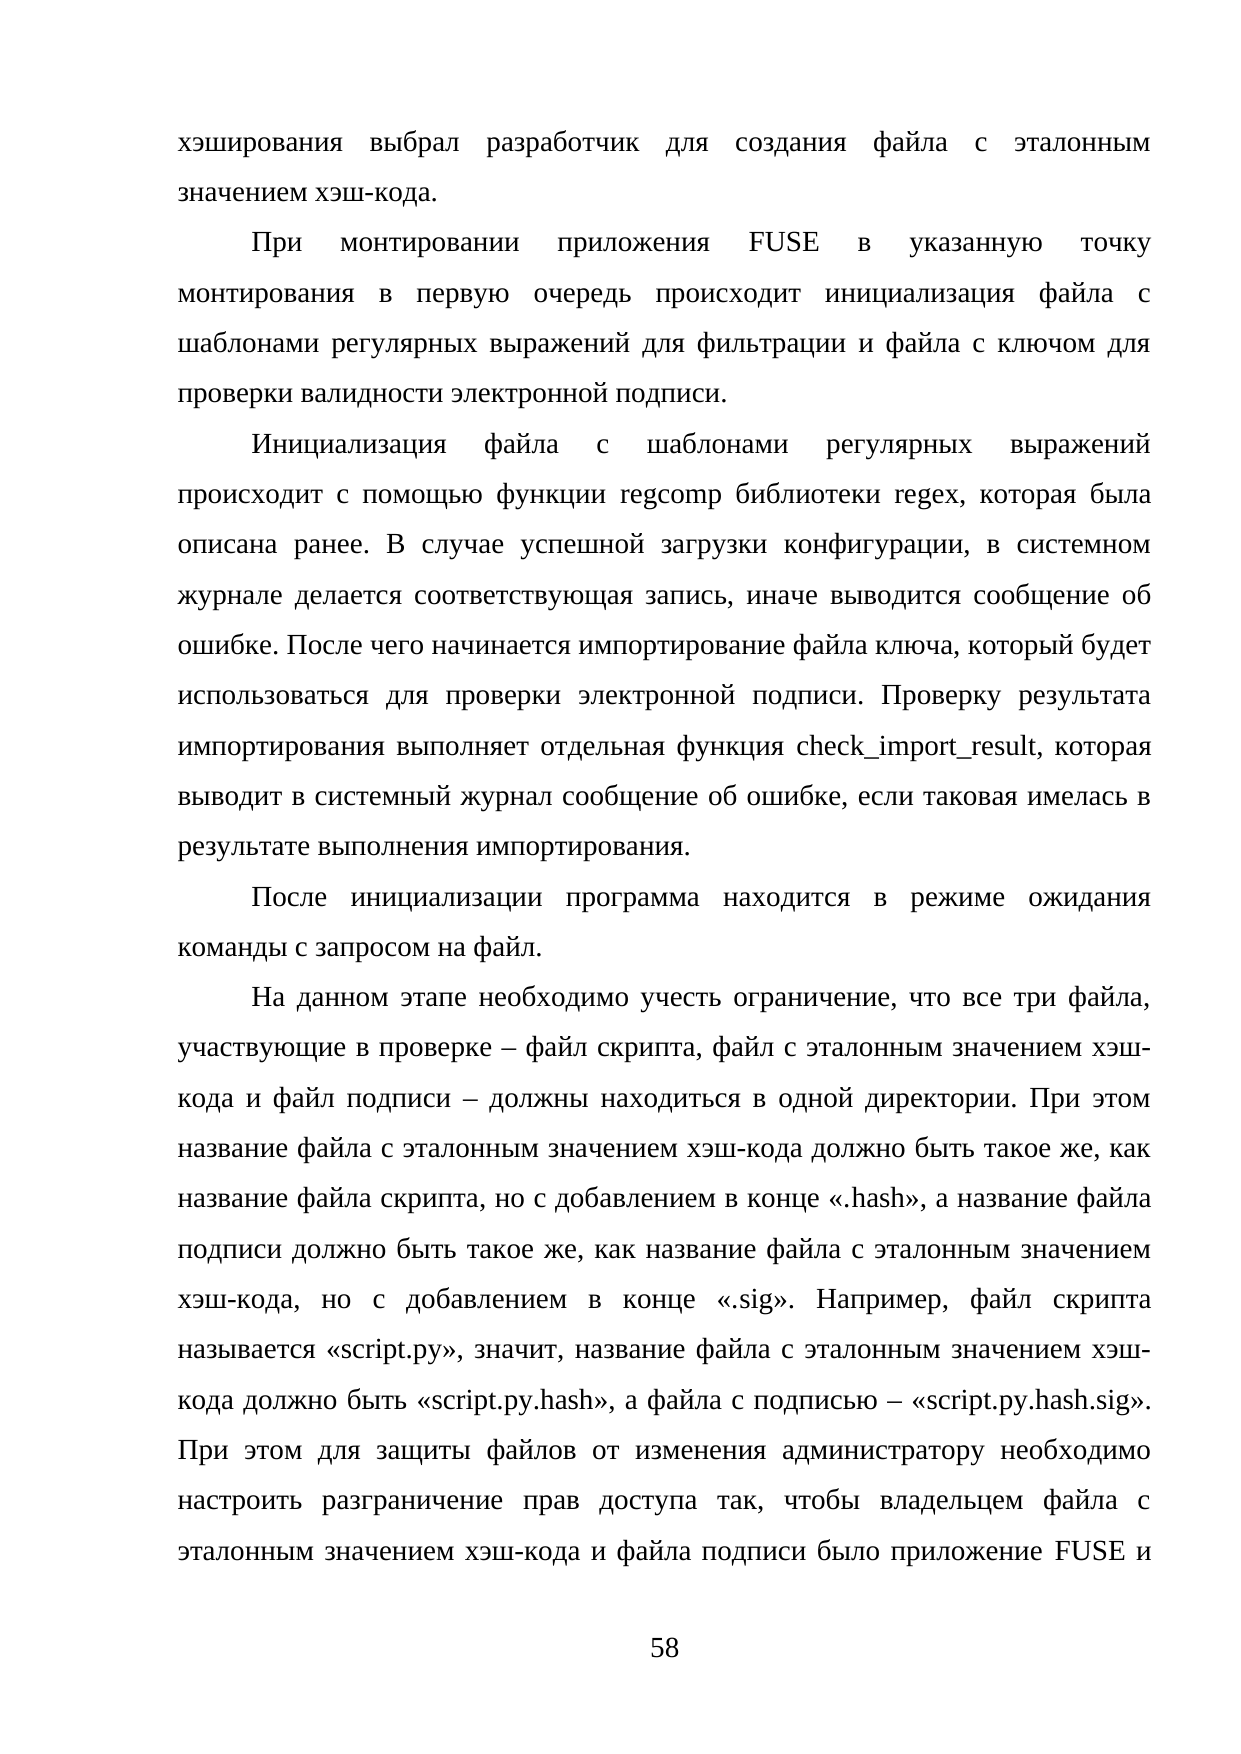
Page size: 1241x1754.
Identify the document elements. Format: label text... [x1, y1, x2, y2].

text На данном этапе необходимо учесть ограничение, что все три файла, участвующие в проверке – файл скрипта, файл с эталонным значением хэш-кода и файл подписи – должны находиться в одной директории. При этом название файла с эталонным значением хэш-кода должно быть такое же, как название файла скрипта, но с добавлением в конце «.hash», а название файла подписи должно быть такое же, как название файла с эталонным значением хэш-кода, но с добавлением в конце «.sig». Например, файл скрипта называется «script.py», значит, название файла с эталонным значением хэш-кода должно быть «script.py.hash», а файла с подписью – «script.py.hash.sig». При этом для защиты файлов от изменения администратору необходимо настроить разграничение прав доступа так, чтобы владельцем файла с эталонным значением хэш-кода и файла подписи было приложение FUSE и [177, 979, 1152, 1566]
text хэширования выбрал разработчик для создания файла с эталонным значением хэш-кода. [177, 124, 1152, 208]
text После инициализации программа находится в режиме ожидания команды с запросом на файл. [177, 879, 1152, 962]
text При монтировании приложения FUSE в указанную точку монтирования в первую очередь происходит инициализация файла с шаблонами регулярных выражений для фильтрации и файла с ключом для проверки валидности электронной подписи. [177, 224, 1152, 409]
text Инициализация файла с шаблонами регулярных выражений происходит с помощью функции regcomp библиотеки regex, которая была описана ранее. В случае успешной загрузки конфигурации, в системном журнале делается соответствующая запись, иначе выводится сообщение об ошибке. После чего начинается импортирование файла ключа, который будет использоваться для проверки электронной подписи. Проверку результата импортирования выполняет отдельная функция check_import_result, которая выводит в системный журнал сообщение об ошибке, если таковая имелась в результате выполнения импортирования. [177, 426, 1152, 862]
